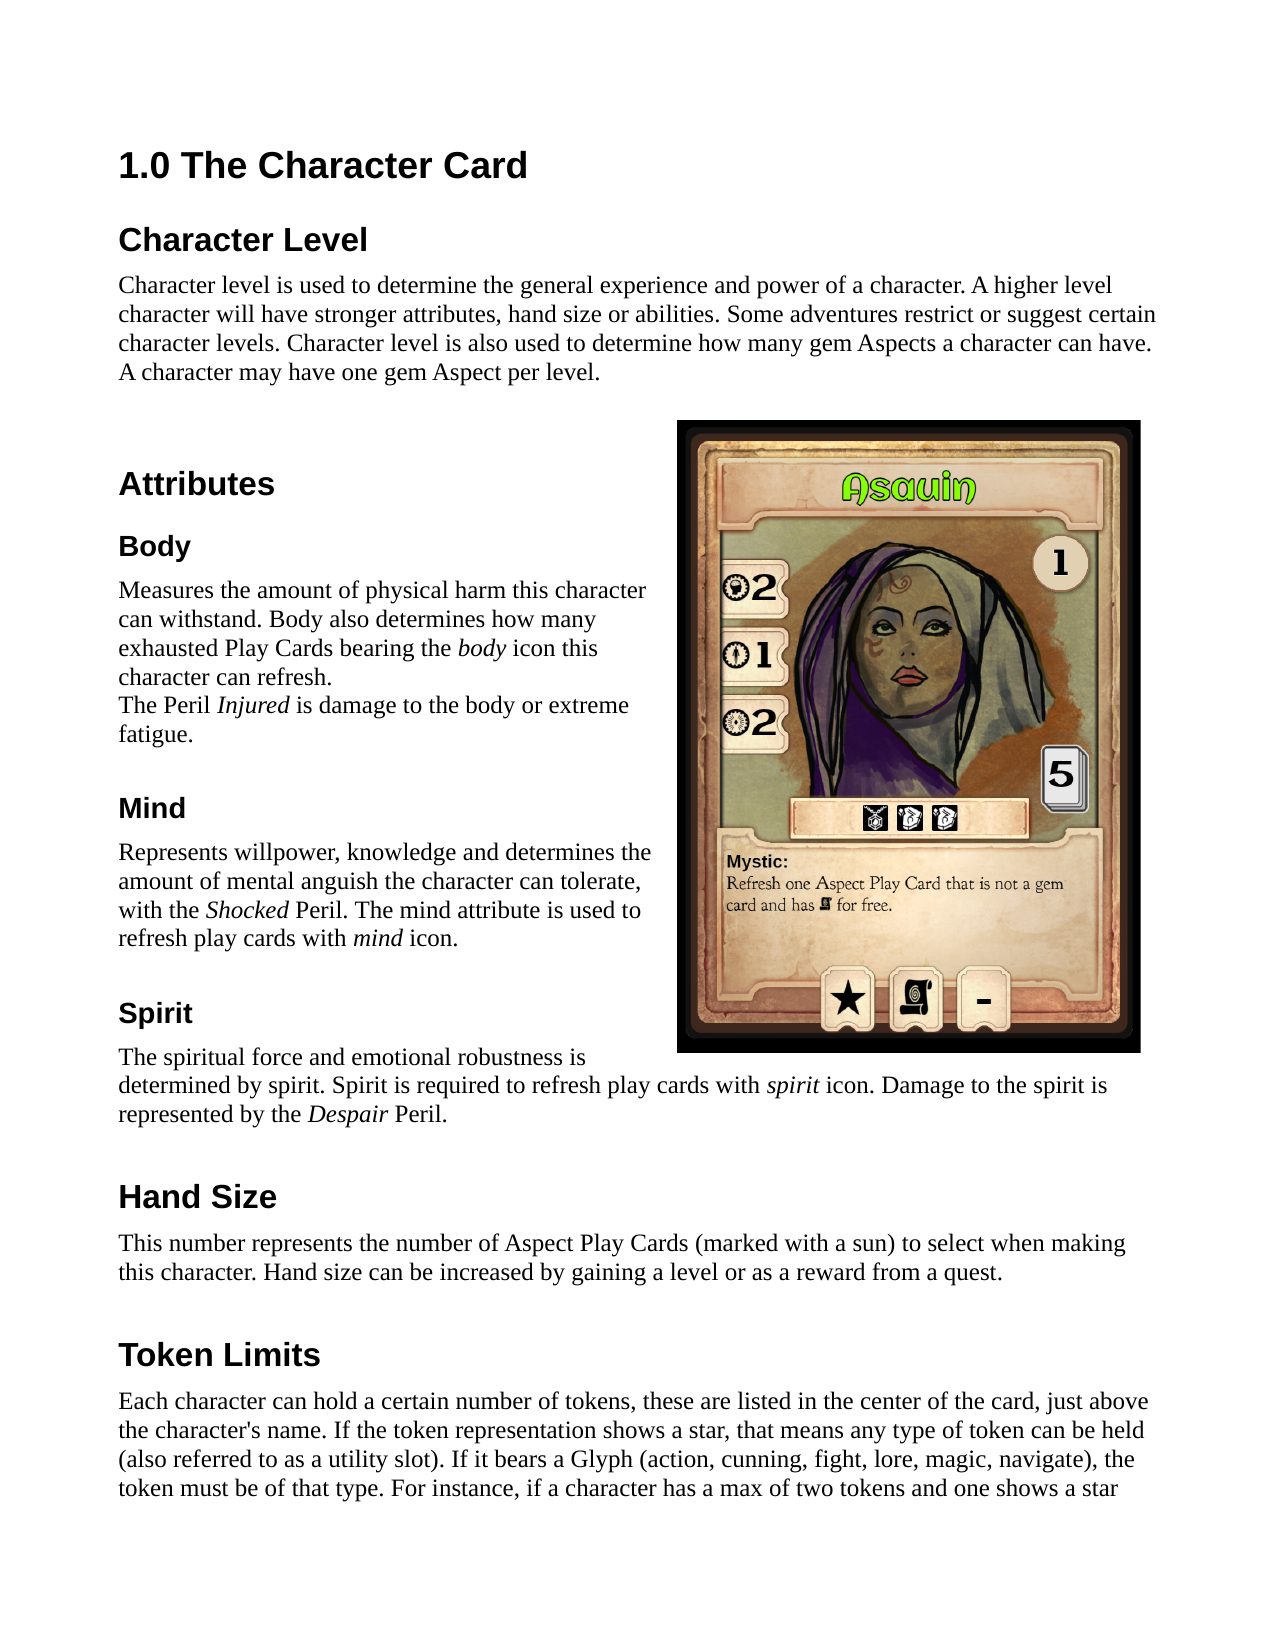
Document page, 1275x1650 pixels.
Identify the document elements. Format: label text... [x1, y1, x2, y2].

subtitle Hand Size [118, 1177, 1157, 1216]
text Represents willpower, knowledge and determines the amount of mental anguish the character can tolerate, with the Shocked Peril. The mind attribute is used to refresh play cards with mind icon. [118, 837, 677, 952]
picture [677, 420, 1141, 1053]
subtitle Spirit [118, 996, 677, 1029]
text The spiritual force and emotional robustness is determined by spirit. Spirit is required to refresh play cards with spirit icon. Damage to the spirit is represented by the Despair Peril. [118, 1042, 1157, 1128]
subtitle [1141, 996, 1157, 1029]
subtitle Body [118, 529, 677, 563]
subtitle Character Level [118, 219, 1157, 258]
subtitle [1141, 464, 1157, 502]
text Each character can hold a certain number of tokens, these are listed in the center of the card, just above the character's name. If the token representation shows a star, that means any type of token can be held (also referred to as a utility slot). If it bears a Glyph (action, cunning, fight, lore, magic, navigate), the token must be of that type. For instance, if a character has a max of two tokens and one shows a star [118, 1386, 1157, 1501]
text Measures the amount of physical harm this character can withstand. Body also determines how many exhausted Play Cards bearing the body icon this character can refresh. [118, 575, 677, 690]
text This number represents the number of Aspect Play Cards (marked with a sun) to select when making this character. Hand size can be increased by gaining a level or as a reward from a quest. [118, 1228, 1157, 1286]
subtitle Token Limits [118, 1336, 1157, 1374]
subtitle [1141, 791, 1157, 825]
subtitle 1.0 The Character Card [118, 143, 1157, 186]
subtitle [1141, 529, 1157, 563]
text The Peril Injured is damage to the body or extreme fatigue. [118, 690, 677, 748]
subtitle Mind [118, 791, 677, 825]
subtitle Attributes [118, 464, 677, 502]
text Character level is used to determine the general experience and power of a character. A higher level character will have stronger attributes, hand size or abilities. Some adventures restrict or suggest certain character levels. Character level is also used to determine how many gem Aspects a character can have. A character may have one gem Aspect per level. [118, 271, 1157, 386]
